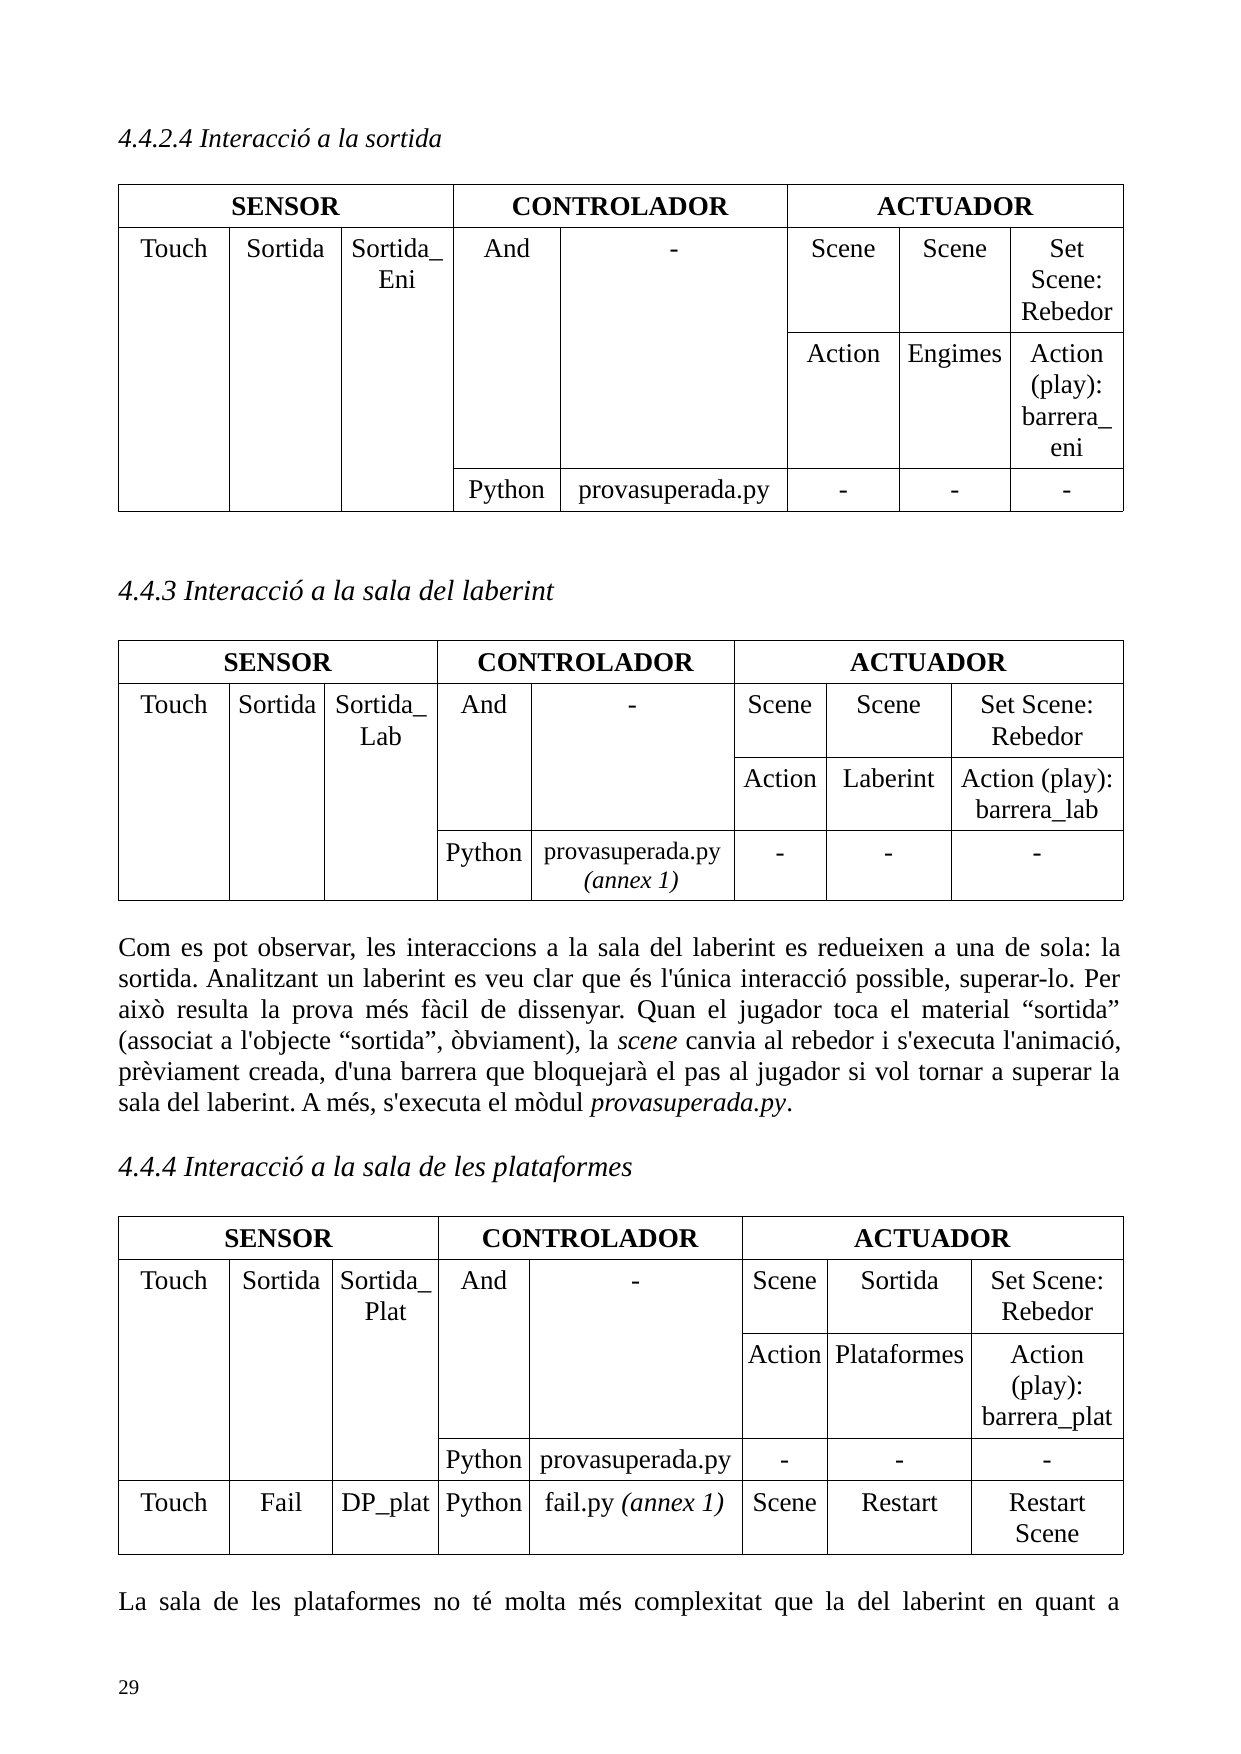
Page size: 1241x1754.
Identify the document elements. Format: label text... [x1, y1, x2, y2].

table_cell - [788, 469, 899, 511]
table_cell Sortida_Lab [325, 684, 437, 899]
table_cell Sortida_Eni [342, 228, 453, 511]
table_cell Python [438, 831, 531, 899]
table_cell - [1011, 469, 1123, 511]
table_cell Scene [743, 1481, 827, 1554]
table_cell Scene [900, 228, 1010, 332]
table_cell Set Scene: Rebedor [1011, 228, 1123, 332]
table_cell - [530, 1260, 742, 1437]
table_header CONTROLADOR [438, 641, 734, 683]
text 4.4.3 Interacció a la sala del laberint [118, 573, 1122, 606]
table_cell Touch [119, 1481, 229, 1554]
table_cell provasuperada.py [561, 469, 787, 511]
table_cell fail.py (annex 1) [530, 1481, 742, 1554]
table_cell Laberint [827, 758, 951, 830]
text 4.4.4 Interacció a la sala de les plataformes [118, 1149, 1122, 1182]
table_cell And [438, 684, 531, 830]
table_cell And [454, 228, 560, 468]
table_cell Python [439, 1439, 529, 1480]
table_cell Python [439, 1481, 529, 1554]
table_cell Python [454, 469, 560, 511]
table_header SENSOR [119, 641, 437, 683]
text La sala de les plataformes no té molta més complexitat que la del laberint en quant a [118, 1585, 1122, 1616]
table_cell Action [735, 758, 826, 830]
table_cell Engimes [900, 333, 1010, 468]
table_cell Scene [827, 684, 951, 757]
table_cell - [900, 469, 1010, 511]
table_cell - [952, 831, 1123, 899]
table_cell Restart Scene [972, 1481, 1123, 1554]
table_cell And [439, 1260, 529, 1437]
table_header ACTUADOR [735, 641, 1123, 683]
table_cell - [827, 831, 951, 899]
table_cell Touch [119, 1260, 229, 1480]
table_cell DP_plat [333, 1481, 438, 1554]
table_cell Scene [735, 684, 826, 757]
table_cell Fail [230, 1481, 332, 1554]
table_cell Plataformes [828, 1334, 971, 1437]
table_header SENSOR [119, 185, 453, 227]
table_cell Action [788, 333, 899, 468]
table_cell Action (play): barrera_eni [1011, 333, 1123, 468]
table_header CONTROLADOR [439, 1217, 742, 1258]
table_cell Set Scene: Rebedor [972, 1260, 1123, 1332]
table_cell - [828, 1439, 971, 1480]
table_cell Action (play): barrera_plat [972, 1334, 1123, 1437]
table_cell Sortida [828, 1260, 971, 1332]
table_cell - [532, 684, 734, 830]
table_cell Scene [743, 1260, 827, 1332]
table_cell - [561, 228, 787, 468]
table_cell Action [743, 1334, 827, 1437]
table_cell Touch [119, 684, 229, 899]
table_cell - [735, 831, 826, 899]
table_cell - [743, 1439, 827, 1480]
table_cell Set Scene: Rebedor [952, 684, 1123, 757]
text Com es pot observar, les interaccions a la sala del laberint es redueixen a una de sola: la sortida. Analitzant un laberint es veu clar que és l'única interacció possible, superar-lo. Per això resulta la prova més fàcil de dissenyar. Quan el jugador toca el material “sortida” (associat a l'objecte “sortida”, òbviament), la scene canvia al rebedor i s'executa l'animació, prèviament creada, d'una barrera que bloquejarà el pas al jugador si vol tornar a superar la sala del laberint. A més, s'executa el mòdul provasuperada.py. [118, 931, 1122, 1118]
table_cell Restart [828, 1481, 971, 1554]
table_header ACTUADOR [743, 1217, 1123, 1258]
table_cell Sortida [230, 228, 341, 511]
table_cell Sortida [230, 1260, 332, 1480]
table_cell provasuperada.py [530, 1439, 742, 1480]
table_cell Sortida_Plat [333, 1260, 438, 1480]
table_cell Action (play): barrera_lab [952, 758, 1123, 830]
table_cell Touch [119, 228, 229, 511]
table_cell - [972, 1439, 1123, 1480]
table_header ACTUADOR [788, 185, 1123, 227]
table_cell Sortida [230, 684, 324, 899]
table_header CONTROLADOR [454, 185, 787, 227]
table_header SENSOR [119, 1217, 438, 1258]
text 4.4.2.4 Interacció a la sortida [118, 122, 1122, 153]
table_cell Scene [788, 228, 899, 332]
table_cell provasuperada.py (annex 1) [532, 831, 734, 899]
